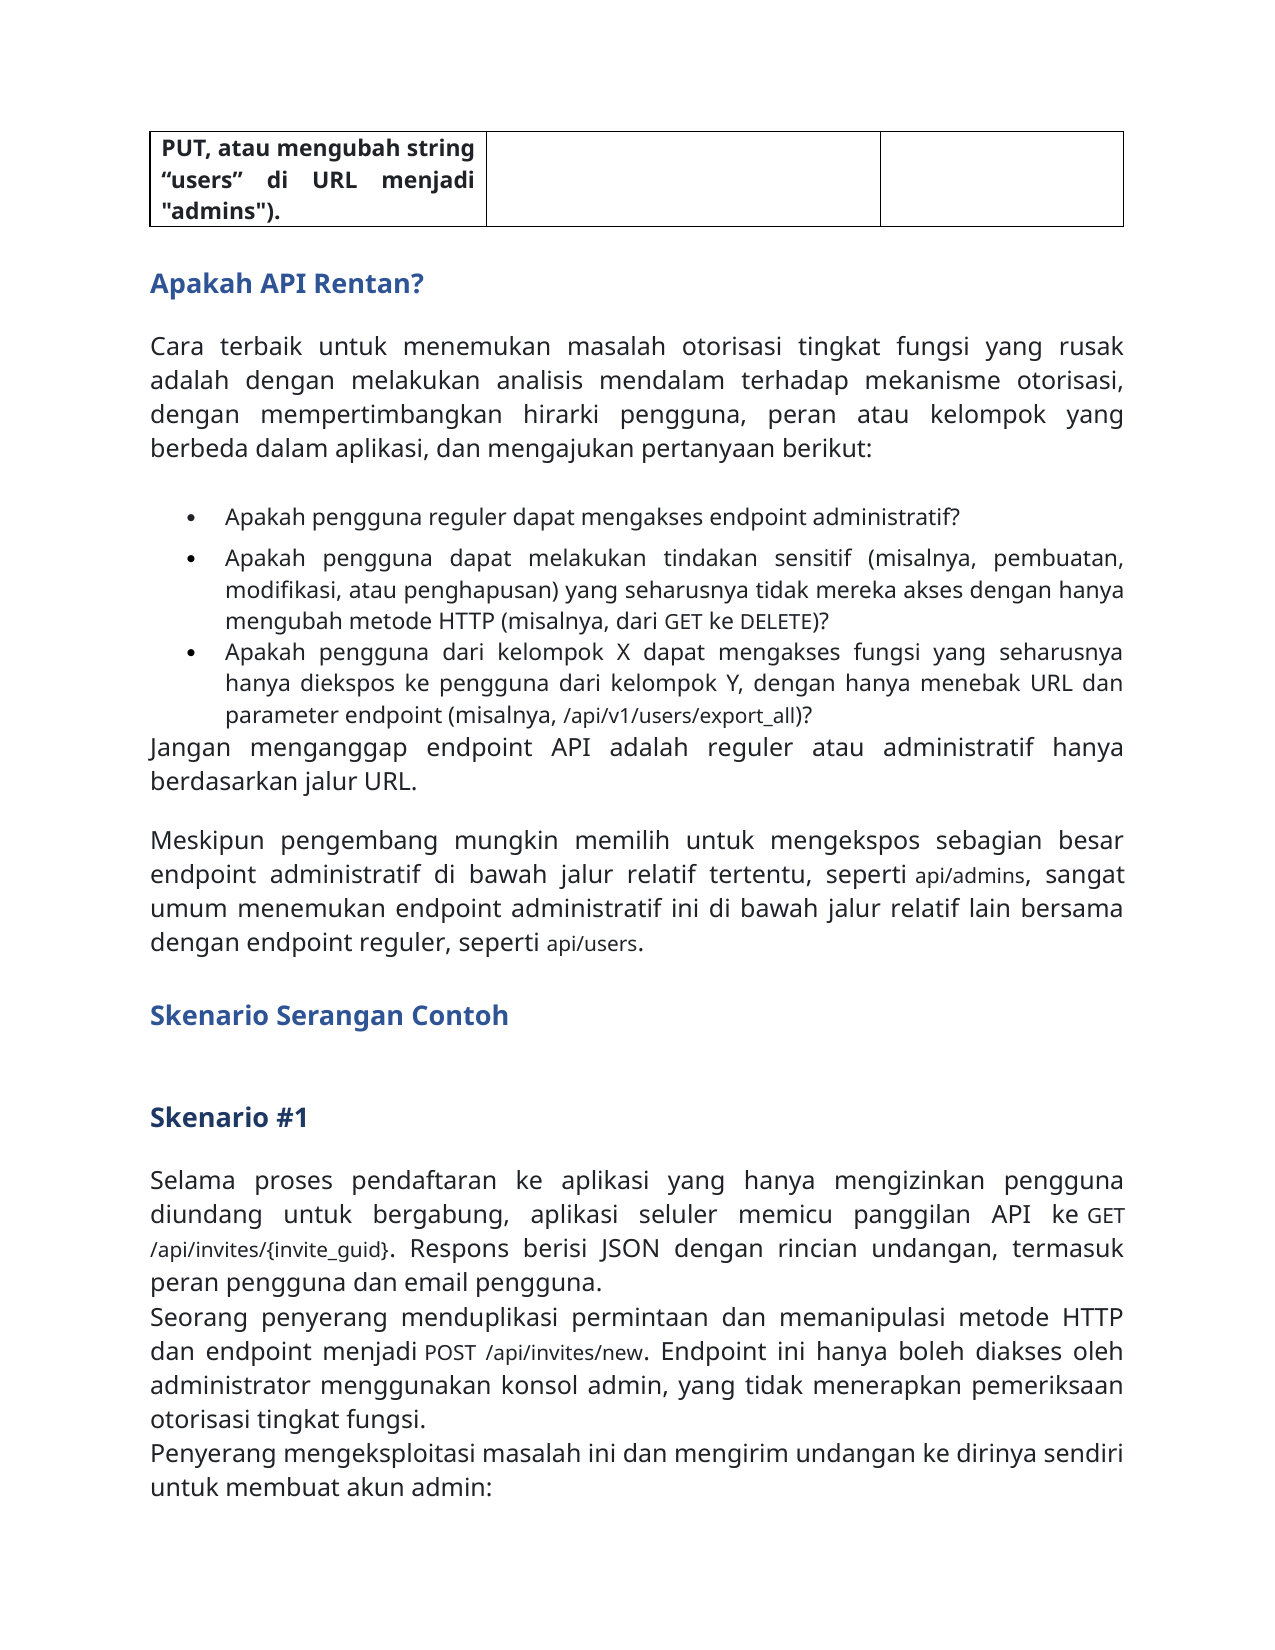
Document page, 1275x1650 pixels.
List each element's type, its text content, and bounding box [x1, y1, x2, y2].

table_cell [487, 132, 880, 226]
list Apakah pengguna reguler dapat mengakses endpoint administratif? [187, 501, 1125, 532]
subtitle Apakah API Rentan? [150, 264, 1125, 301]
text Cara terbaik untuk menemukan masalah otorisasi tingkat fungsi yang rusak adalah dengan melakukan analisis mendalam terhadap mekanisme otorisasi, dengan mempertimbangkan hirarki pengguna, peran atau kelompok yang berbeda dalam aplikasi, dan mengajukan pertanyaan berikut: [150, 329, 1125, 465]
table_cell [881, 132, 1123, 226]
subtitle Skenario Serangan Contoh [150, 997, 1125, 1033]
text Meskipun pengembang mungkin memilih untuk mengekspos sebagian besar endpoint administratif di bawah jalur relatif tertentu, seperti api/admins, sangat umum menemukan endpoint administratif ini di bawah jalur relatif lain bersama dengan endpoint reguler, seperti api/users. [150, 823, 1125, 959]
text Seorang penyerang menduplikasi permintaan dan memanipulasi metode HTTP dan endpoint menjadi POST /api/invites/new. Endpoint ini hanya boleh diakses oleh administrator menggunakan konsol admin, yang tidak menerapkan pemeriksaan otorisasi tingkat fungsi. [150, 1299, 1125, 1435]
list Apakah pengguna dapat melakukan tindakan sensitif (misalnya, pembuatan, modifikasi, atau penghapusan) yang seharusnya tidak mereka akses dengan hanya mengubah metode HTTP (misalnya, dari GET ke DELETE)? [187, 542, 1125, 636]
text Selama proses pendaftaran ke aplikasi yang hanya mengizinkan pengguna diundang untuk bergabung, aplikasi seluler memicu panggilan API ke GET /api/invites/{invite_guid}. Respons berisi JSON dengan rincian undangan, termasuk peran pengguna dan email pengguna. [150, 1163, 1125, 1299]
text Penyerang mengeksploitasi masalah ini dan mengirim undangan ke dirinya sendiri untuk membuat akun admin: [150, 1435, 1125, 1503]
table_cell PUT, atau mengubah string “users” di URL menjadi "admins"). [151, 132, 486, 226]
subtitle Skenario #1 [150, 1098, 1125, 1135]
list Apakah pengguna dari kelompok X dapat mengakses fungsi yang seharusnya hanya diekspos ke pengguna dari kelompok Y, dengan hanya menebak URL dan parameter endpoint (misalnya, /api/v1/users/export_all)? [187, 636, 1125, 730]
text Jangan menganggap endpoint API adalah reguler atau administratif hanya berdasarkan jalur URL. [150, 730, 1125, 798]
